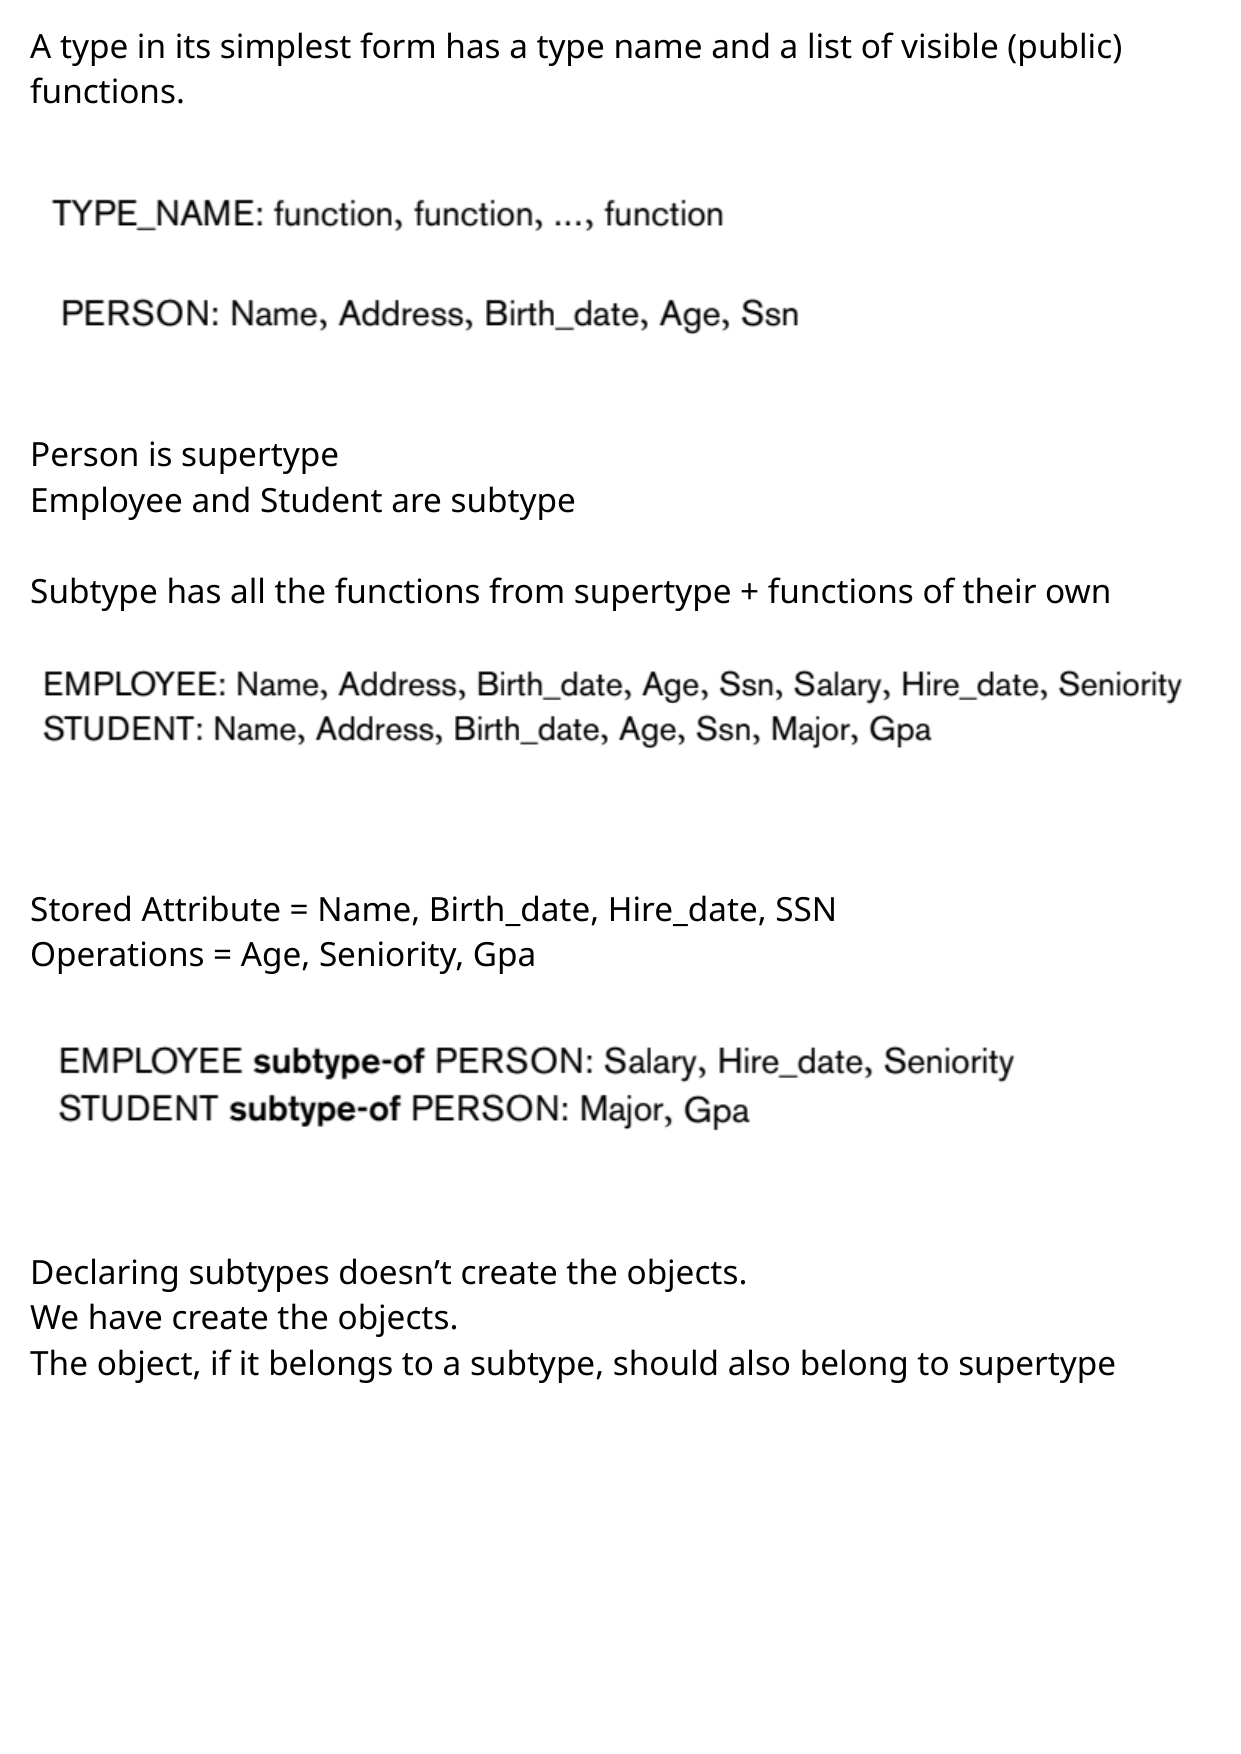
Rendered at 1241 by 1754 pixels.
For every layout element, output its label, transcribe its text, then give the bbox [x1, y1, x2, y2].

subtitle Operations = Age, Seniority, Gpa [30, 931, 1211, 976]
picture [31, 281, 830, 346]
subtitle Employee and Student are subtype [30, 477, 1211, 522]
subtitle Person is supertype [30, 431, 1211, 477]
picture [38, 1021, 1045, 1146]
subtitle Stored Attribute = Name, Birth_date, Hire_date, SSN [30, 885, 1211, 931]
subtitle We have create the objects. [30, 1294, 1211, 1339]
picture [35, 178, 753, 240]
picture [26, 645, 1207, 764]
subtitle A type in its simplest form has a type name and a list of visible (public) functions. [30, 22, 1211, 113]
subtitle Subtype has all the functions from supertype + functions of their own [30, 567, 1211, 613]
subtitle Declaring subtypes doesn’t create the objects. [30, 1249, 1211, 1294]
subtitle The object, if it belongs to a subtype, should also belong to supertype [30, 1339, 1211, 1385]
